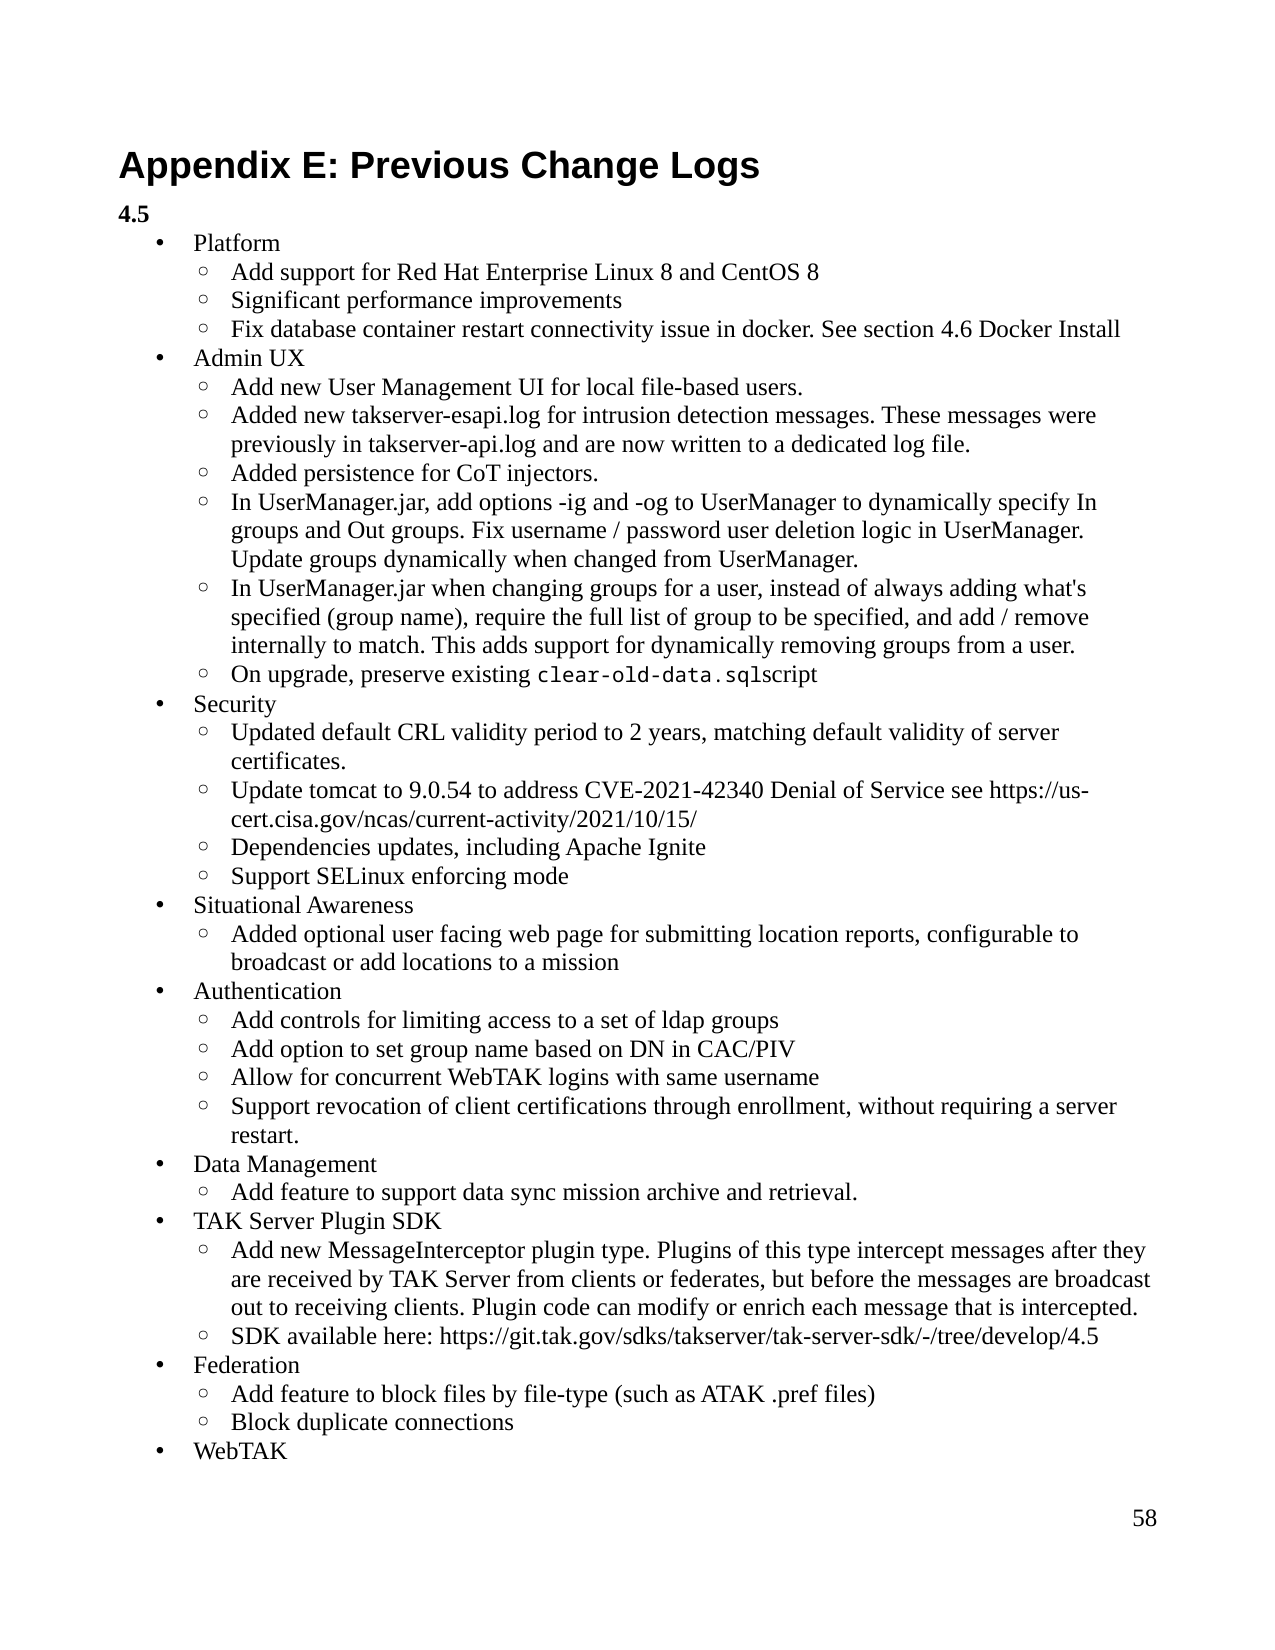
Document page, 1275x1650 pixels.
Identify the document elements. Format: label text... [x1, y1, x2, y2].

list Fix database container restart connectivity issue in docker. See section 4.6 Docker Install [193, 314, 1157, 343]
list TAK Server Plugin SDK [156, 1206, 1157, 1235]
list Add new MessageInterceptor plugin type. Plugins of this type intercept messages after they are received by TAK Server from clients or federates, but before the messages are broadcast out to receiving clients. Plugin code can modify or enrich each message that is intercepted. [193, 1235, 1157, 1321]
list Added new takserver-esapi.log for intrusion detection messages. These messages were previously in takserver-api.log and are now written to a dedicated log file. [193, 401, 1157, 458]
list Updated default CRL validity period to 2 years, matching default validity of server certificates. [193, 717, 1157, 775]
list Support SELinux enforcing mode [193, 861, 1157, 890]
list Authentication [156, 976, 1157, 1005]
list Add feature to support data sync mission archive and retrieval. [193, 1177, 1157, 1206]
list Platform [156, 228, 1157, 257]
list Add feature to block files by file-type (such as ATAK .pref files) [193, 1379, 1157, 1407]
list Add controls for limiting access to a set of ldap groups [193, 1005, 1157, 1034]
list Block duplicate connections [193, 1407, 1157, 1436]
list Security [156, 689, 1157, 717]
subtitle Appendix E: Previous Change Logs [118, 143, 1157, 187]
list Allow for concurrent WebTAK logins with same username [193, 1062, 1157, 1091]
list SDK available here: https://git.tak.gov/sdks/takserver/tak-server-sdk/-/tree/develop/4.5 [193, 1321, 1157, 1350]
list Support revocation of client certifications through enrollment, without requiring a server restart. [193, 1091, 1157, 1149]
list Added optional user facing web page for submitting location reports, configurable to broadcast or add locations to a mission [193, 919, 1157, 976]
list Add option to set group name based on DN in CAC/PIV [193, 1034, 1157, 1062]
list In UserManager.jar when changing groups for a user, instead of always adding what's specified (group name), require the full list of group to be specified, and add / remove internally to match. This adds support for dynamically removing groups from a user. [193, 573, 1157, 659]
list Significant performance improvements [193, 286, 1157, 314]
text 4.5 [118, 199, 1157, 228]
list WebTAK [156, 1436, 1157, 1465]
list Situational Awareness [156, 890, 1157, 919]
list Dependencies updates, including Apache Ignite [193, 832, 1157, 861]
list Federation [156, 1350, 1157, 1379]
list On upgrade, preserve existing clear-old-data.sqlscript [193, 659, 1157, 689]
list Add support for Red Hat Enterprise Linux 8 and CentOS 8 [193, 257, 1157, 286]
list Update tomcat to 9.0.54 to address CVE-2021-42340 Denial of Service see https://us-cert.cisa.gov/ncas/current-activity/2021/10/15/ [193, 775, 1157, 832]
list Data Management [156, 1149, 1157, 1177]
list Added persistence for CoT injectors. [193, 458, 1157, 487]
list Admin UX [156, 343, 1157, 372]
list Add new User Management UI for local file-based users. [193, 372, 1157, 401]
list In UserManager.jar, add options -ig and -og to UserManager to dynamically specify In groups and Out groups. Fix username / password user deletion logic in UserManager. Update groups dynamically when changed from UserManager. [193, 487, 1157, 573]
